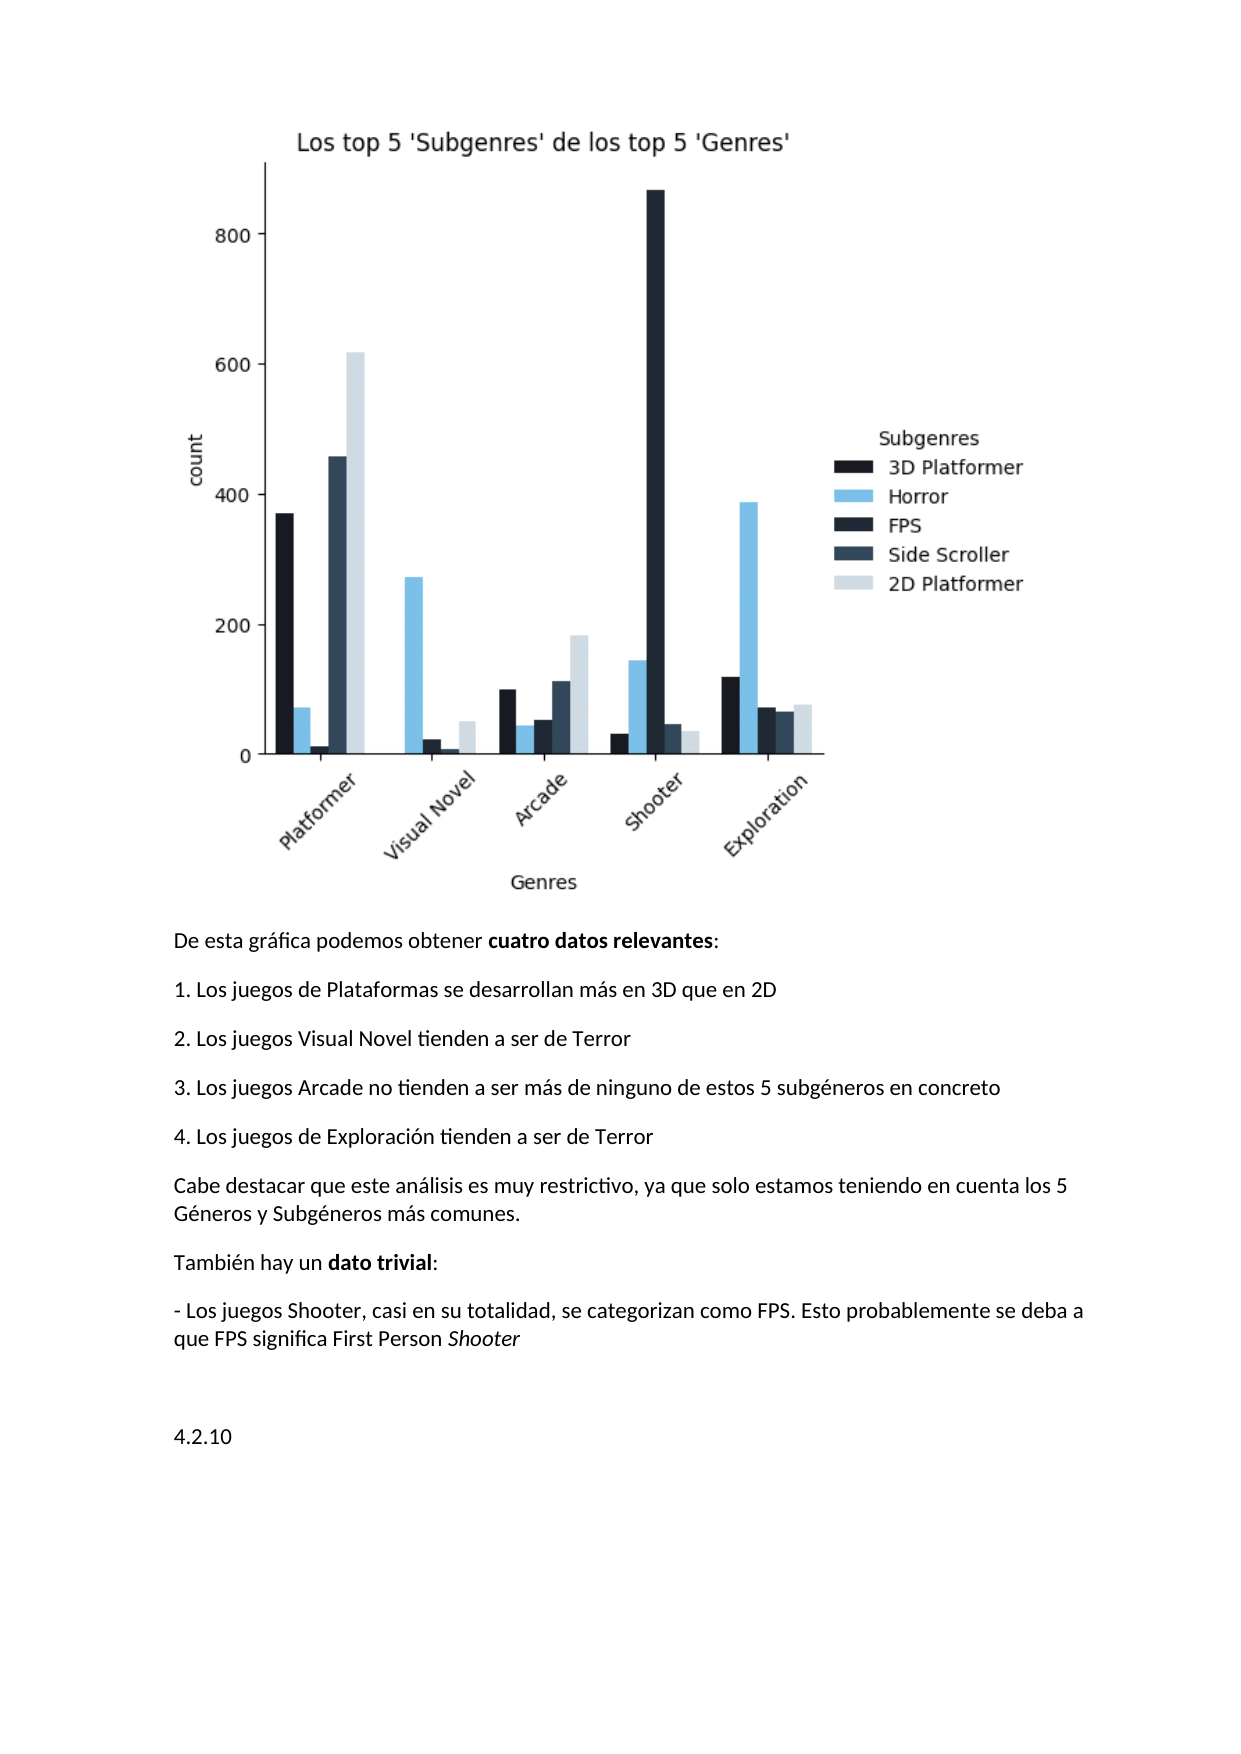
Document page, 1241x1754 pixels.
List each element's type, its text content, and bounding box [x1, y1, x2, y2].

text 4. Los juegos de Exploración tienden a ser de Terror [174, 1122, 1122, 1150]
text Cabe destacar que este análisis es muy restrictivo, ya que solo estamos teniendo en cuenta los 5 Géneros y Subgéneros más comunes. [174, 1171, 1122, 1227]
text 3. Los juegos Arcade no tienden a ser más de ninguno de estos 5 subgéneros en concreto [174, 1073, 1122, 1101]
text 1. Los juegos de Plataformas se desarrollan más en 3D que en 2D [174, 975, 1122, 1003]
text También hay un dato trivial: [174, 1248, 1122, 1276]
text De esta gráfica podemos obtener cuatro datos relevantes: [174, 926, 1122, 954]
text 4.2.10 [174, 1422, 1122, 1450]
text - Los juegos Shooter, casi en su totalidad, se categorizan como FPS. Esto probablemente se deba a que FPS significa First Person Shooter [174, 1296, 1122, 1352]
text 2. Los juegos Visual Novel tienden a ser de Terror [174, 1024, 1122, 1052]
